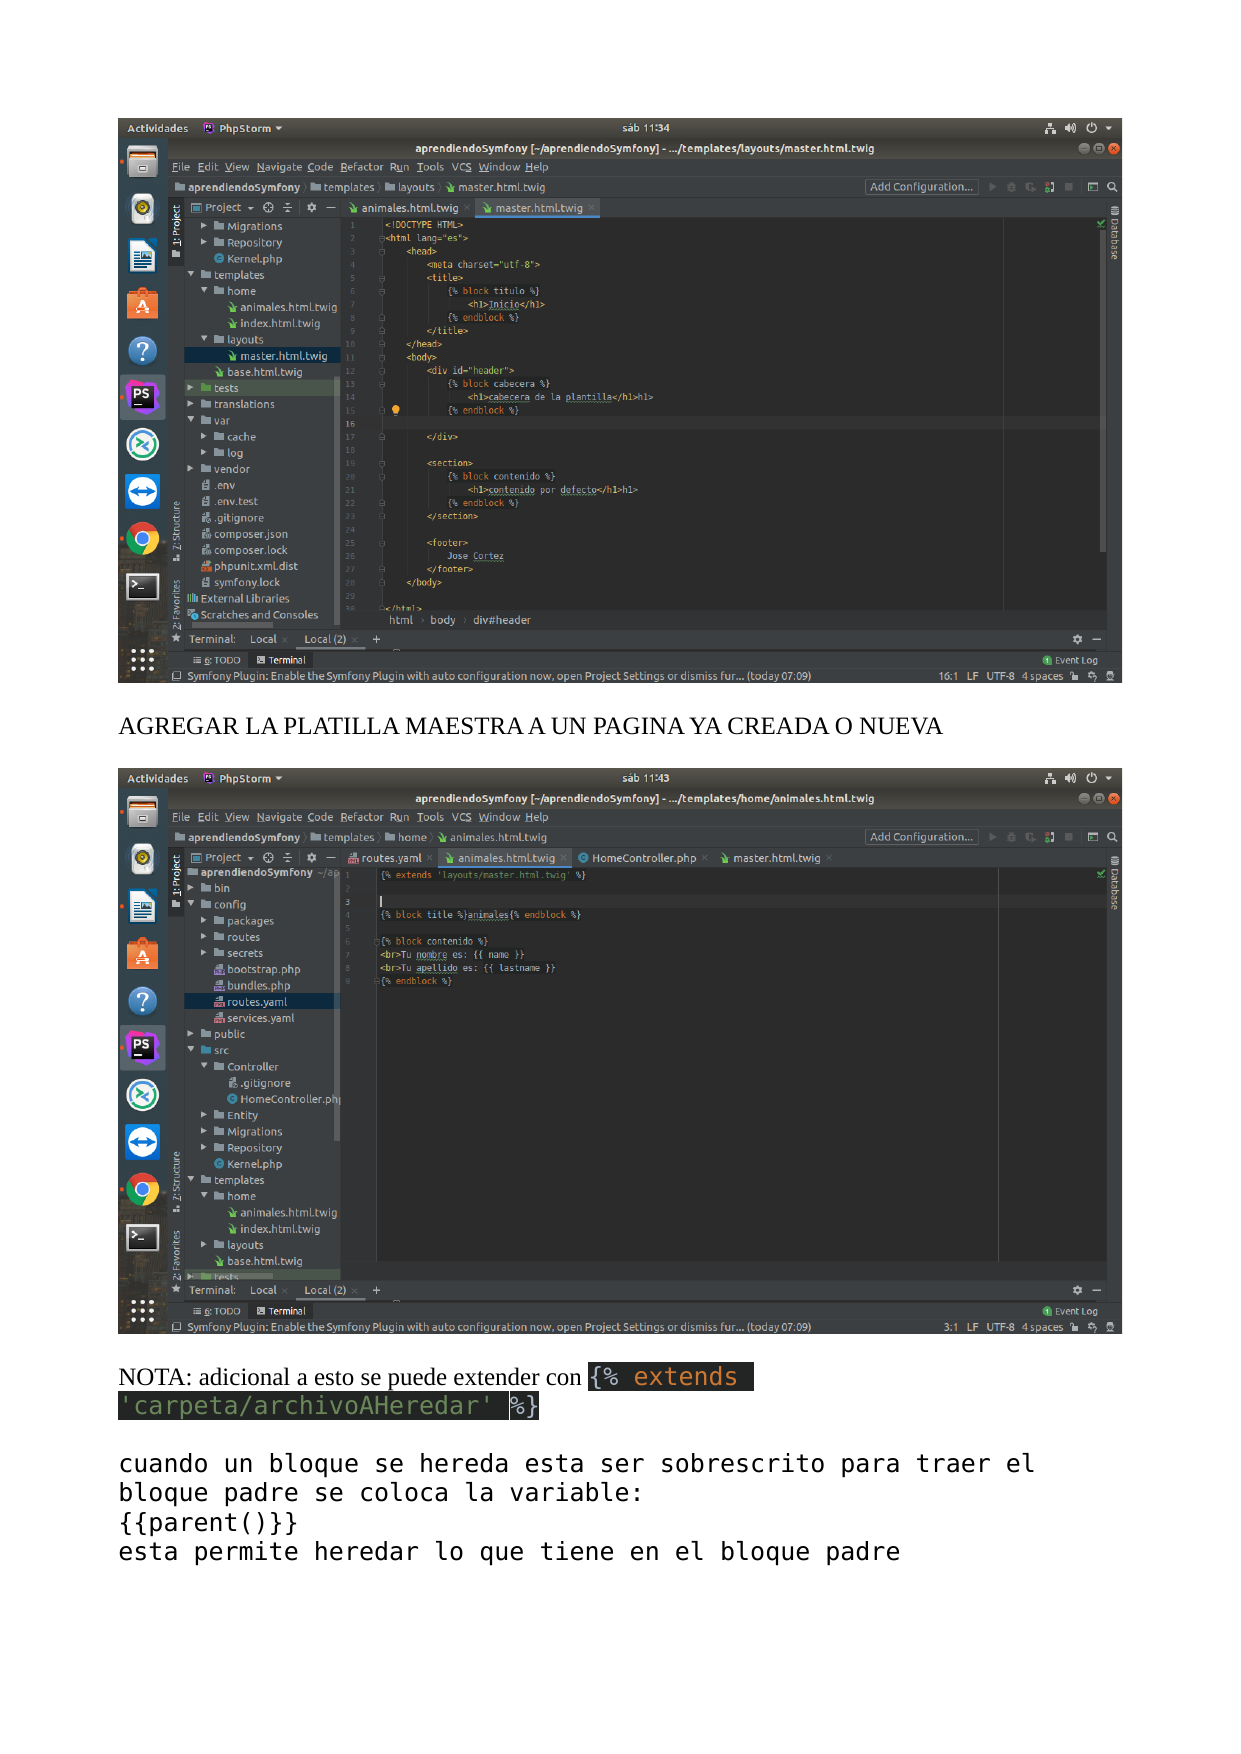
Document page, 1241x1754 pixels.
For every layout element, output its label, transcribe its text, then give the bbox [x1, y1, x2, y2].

text cuando un bloque se hereda esta ser sobrescrito para traer el bloque padre se coloca la variable: [118, 1449, 1122, 1508]
text NOTA: adicional a esto se puede extender con {% extends 'carpeta/archivoAHeredar' %} [118, 1362, 1122, 1420]
text {{parent()}} [118, 1508, 1122, 1537]
text AGREGAR LA PLATILLA MAESTRA A UN PAGINA YA CREADA O NUEVA [118, 711, 1122, 740]
text esta permite heredar lo que tiene en el bloque padre [118, 1537, 1122, 1566]
